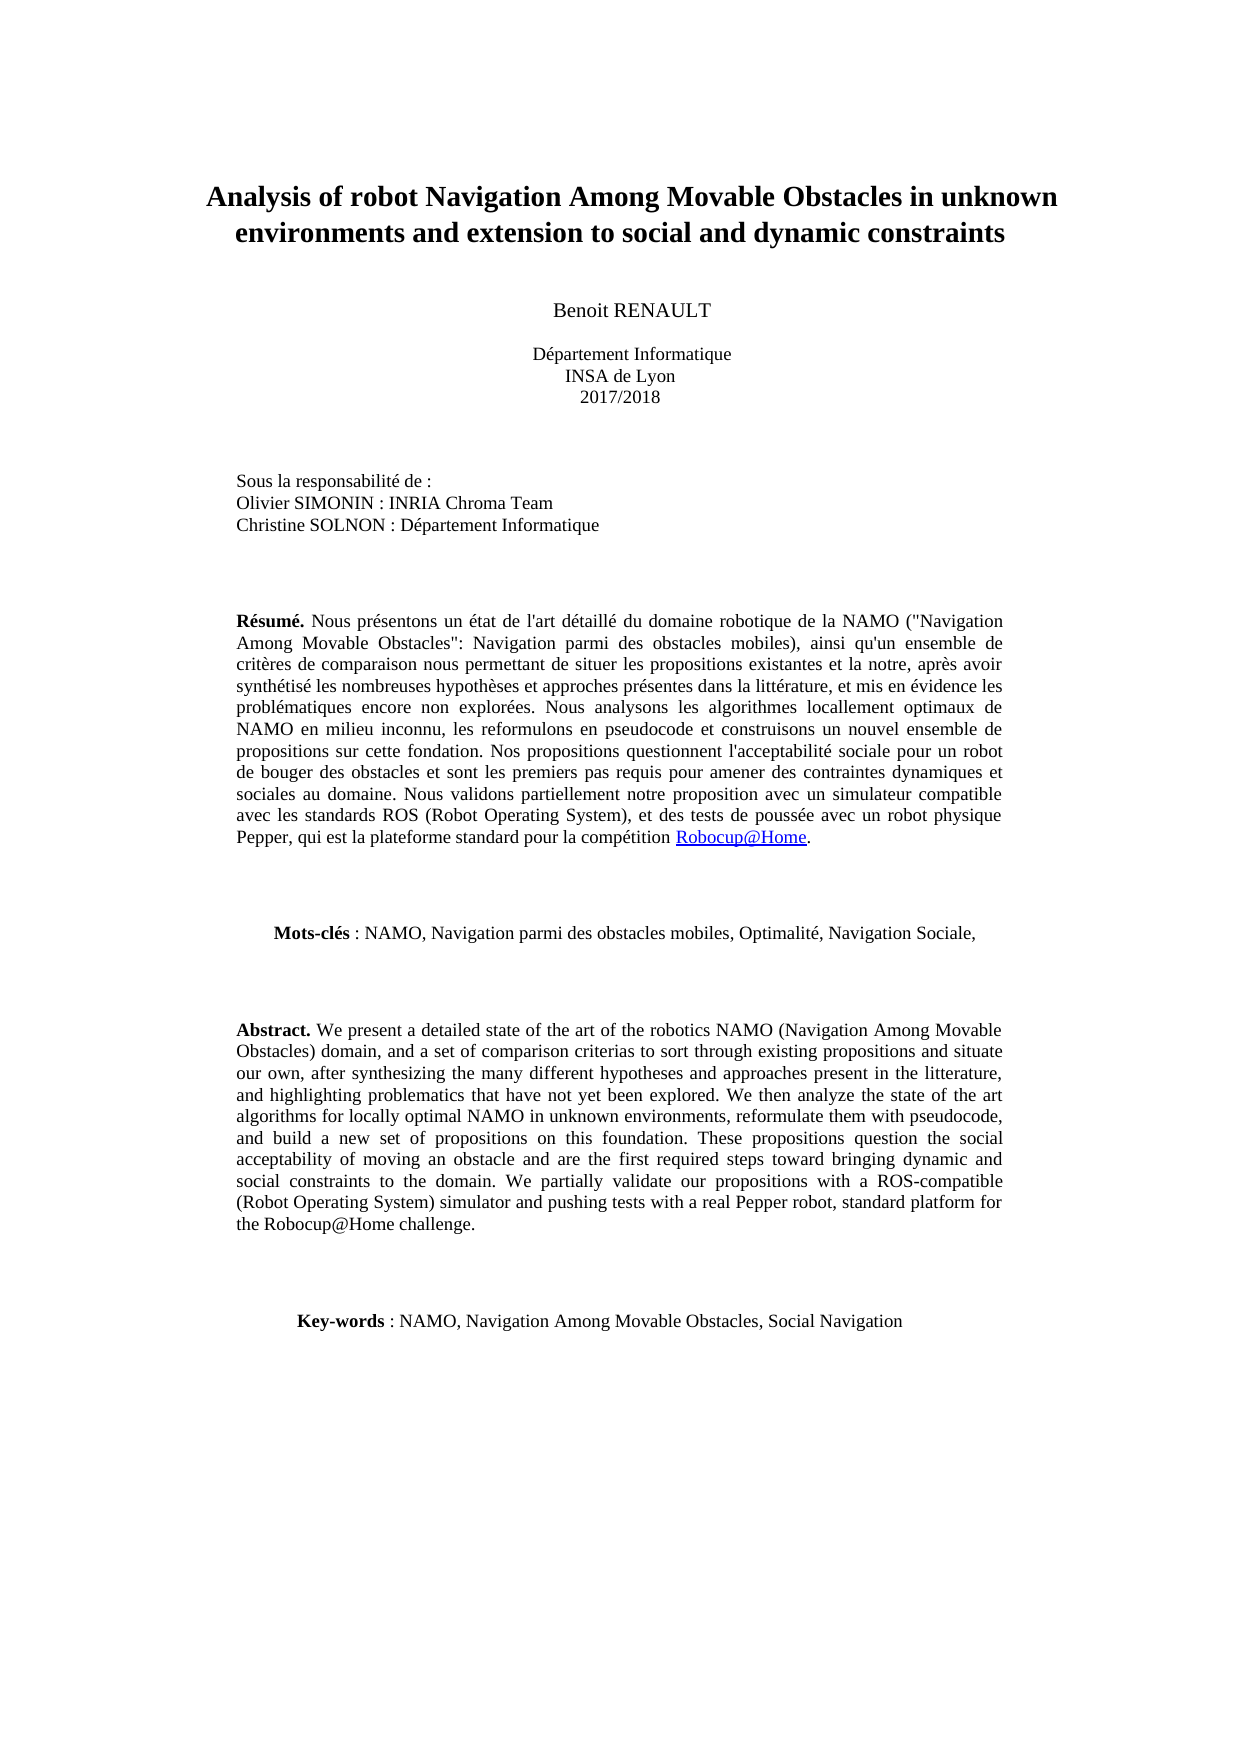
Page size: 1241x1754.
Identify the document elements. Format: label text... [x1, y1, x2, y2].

text Benoit RENAULT [177, 298, 1063, 322]
text Mots-clés : NAMO, Navigation parmi des obstacles mobiles, Optimalité, Navigation Sociale, [236, 922, 1004, 944]
title Analysis of robot Navigation Among Movable Obstacles in unknown environments and extension to social and dynamic constraints [177, 177, 1063, 250]
text Département Informatique INSA de Lyon 2017/2018 [177, 343, 1063, 408]
text Key-words : NAMO, Navigation Among Movable Obstacles, Social Navigation [236, 1309, 1004, 1331]
text Abstract. We present a detailed state of the art of the robotics NAMO (Navigation Among Movable Obstacles) domain, and a set of comparison criterias to sort through existing propositions and situate our own, after synthesizing the many different hypotheses and approaches present in the litterature, and highlighting problematics that have not yet been explored. We then analyze the state of the art algorithms for locally optimal NAMO in unknown environments, reformulate them with pseudocode, and build a new set of propositions on this foundation. These propositions question the social acceptability of moving an obstacle and are the first required steps toward bringing dynamic and social constraints to the domain. We partially validate our propositions with a ROS-compatible (Robot Operating System) simulator and pushing tests with a real Pepper robot, standard platform for the Robocup@Home challenge. [236, 1019, 1004, 1234]
text Sous la responsabilité de : Olivier SIMONIN : INRIA Chroma Team Christine SOLNON : Département Informatique [236, 470, 1004, 535]
text Résumé. Nous présentons un état de l'art détaillé du domaine robotique de la NAMO ("Navigation Among Movable Obstacles": Navigation parmi des obstacles mobiles), ainsi qu'un ensemble de critères de comparaison nous permettant de situer les propositions existantes et la notre, après avoir synthétisé les nombreuses hypothèses et approches présentes dans la littérature, et mis en évidence les problématiques encore non explorées. Nous analysons les algorithmes locallement optimaux de NAMO en milieu inconnu, les reformulons en pseudocode et construisons un nouvel ensemble de propositions sur cette fondation. Nos propositions questionnent l'acceptabilité sociale pour un robot de bouger des obstacles et sont les premiers pas requis pour amener des contraintes dynamiques et sociales au domaine. Nous validons partiellement notre proposition avec un simulateur compatible avec les standards ROS (Robot Operating System), et des tests de poussée avec un robot physique Pepper, qui est la plateforme standard pour la compétition Robocup@Home. [236, 610, 1004, 847]
